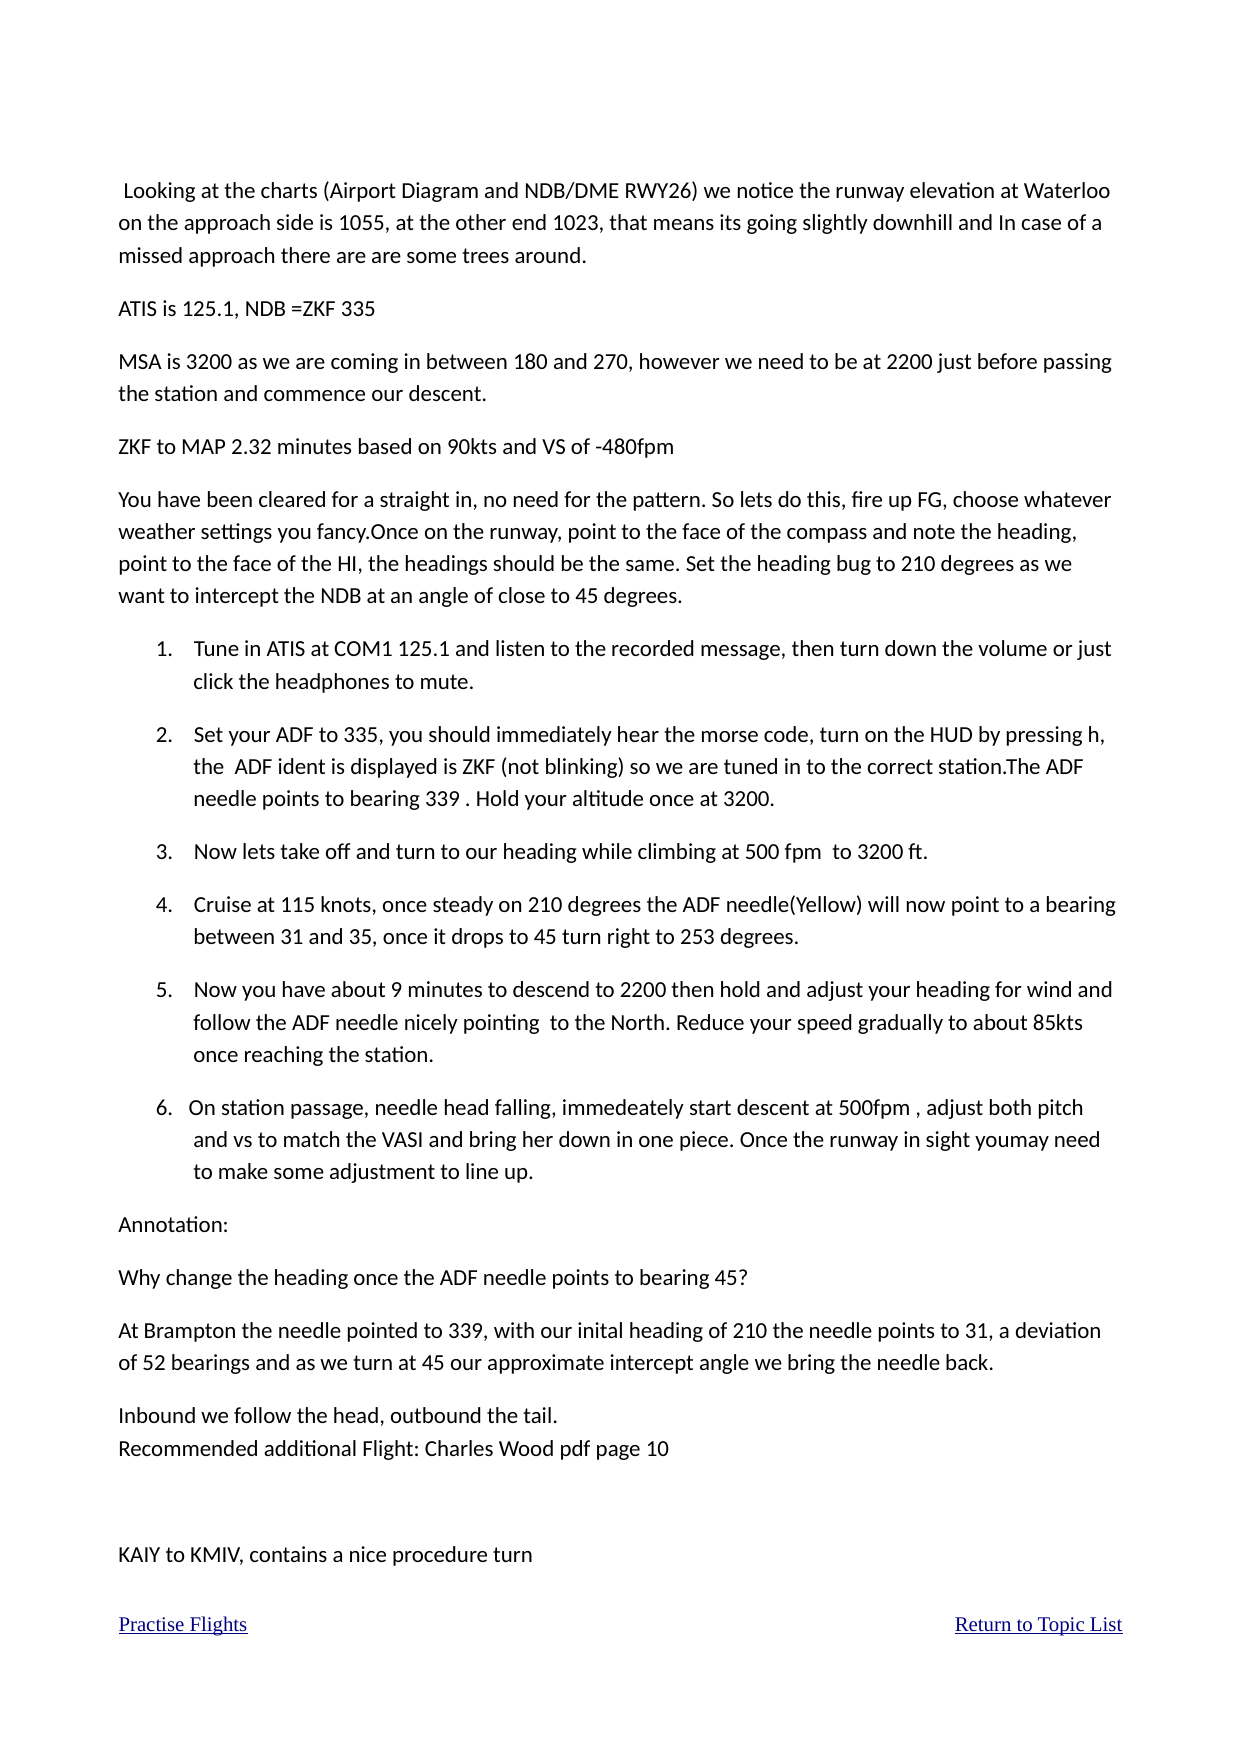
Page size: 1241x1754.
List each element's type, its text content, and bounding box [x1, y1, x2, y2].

text Inbound we follow the head, outbound the tail. Recommended additional Flight: Charles Wood pdf page 10 [118, 1401, 1122, 1462]
text Why change the heading once the ADF needle points to bearing 45? [118, 1263, 1122, 1291]
list Tune in ATIS at COM1 125.1 and listen to the recorded message, then turn down the volume or just click the headphones to mute. [156, 634, 1122, 695]
text MSA is 3200 as we are coming in between 180 and 270, however we need to be at 2200 just before passing the station and commence our descent. [118, 347, 1122, 407]
text ATIS is 125.1, NDB =ZKF 335 [118, 294, 1122, 322]
text Annotation: [118, 1210, 1122, 1238]
text Looking at the charts (Airport Diagram and NDB/DME RWY26) we notice the runway elevation at Waterloo on the approach side is 1055, at the other end 1023, that means its going slightly downhill and In case of a missed approach there are are some trees around. [118, 176, 1122, 269]
list Now you have about 9 minutes to descend to 2200 then hold and adjust your heading for wind and follow the ADF needle nicely pointing to the North. Reduce your speed gradually to about 85kts once reaching the station. [156, 975, 1122, 1068]
text You have been cleared for a straight in, no need for the pattern. So lets do this, fire up FG, choose whatever weather settings you fancy.Once on the runway, point to the face of the compass and note the heading, point to the face of the HI, the headings should be the same. Set the heading bug to 210 degrees as we want to intercept the NDB at an angle of close to 45 degrees. [118, 485, 1122, 609]
list On station passage, needle head falling, immedeately start descent at 500fpm , adjust both pitch and vs to match the VASI and bring her down in one piece. Once the runway in sight youmay need to make some adjustment to line up. [156, 1093, 1122, 1185]
list Cruise at 115 knots, once steady on 210 degrees the ADF needle(Yellow) will now point to a bearing between 31 and 35, once it drops to 45 turn right to 253 degrees. [156, 890, 1122, 950]
text ZKF to MAP 2.32 minutes based on 90kts and VS of -480fpm [118, 432, 1122, 460]
text At Brampton the needle pointed to 339, with our inital heading of 210 the needle points to 31, a deviation of 52 bearings and as we turn at 45 our approximate intercept angle we bring the needle back. [118, 1316, 1122, 1376]
list Now lets take off and turn to our heading while climbing at 500 fpm to 3200 ft. [156, 837, 1122, 865]
list Set your ADF to 335, you should immediately hear the morse code, turn on the HUD by pressing h, the ADF ident is displayed is ZKF (not blinking) so we are tuned in to the correct station.The ADF needle points to bearing 339 . Hold your altitude once at 3200. [156, 720, 1122, 812]
text KAIY to KMIV, contains a nice procedure turn [118, 1540, 1122, 1568]
